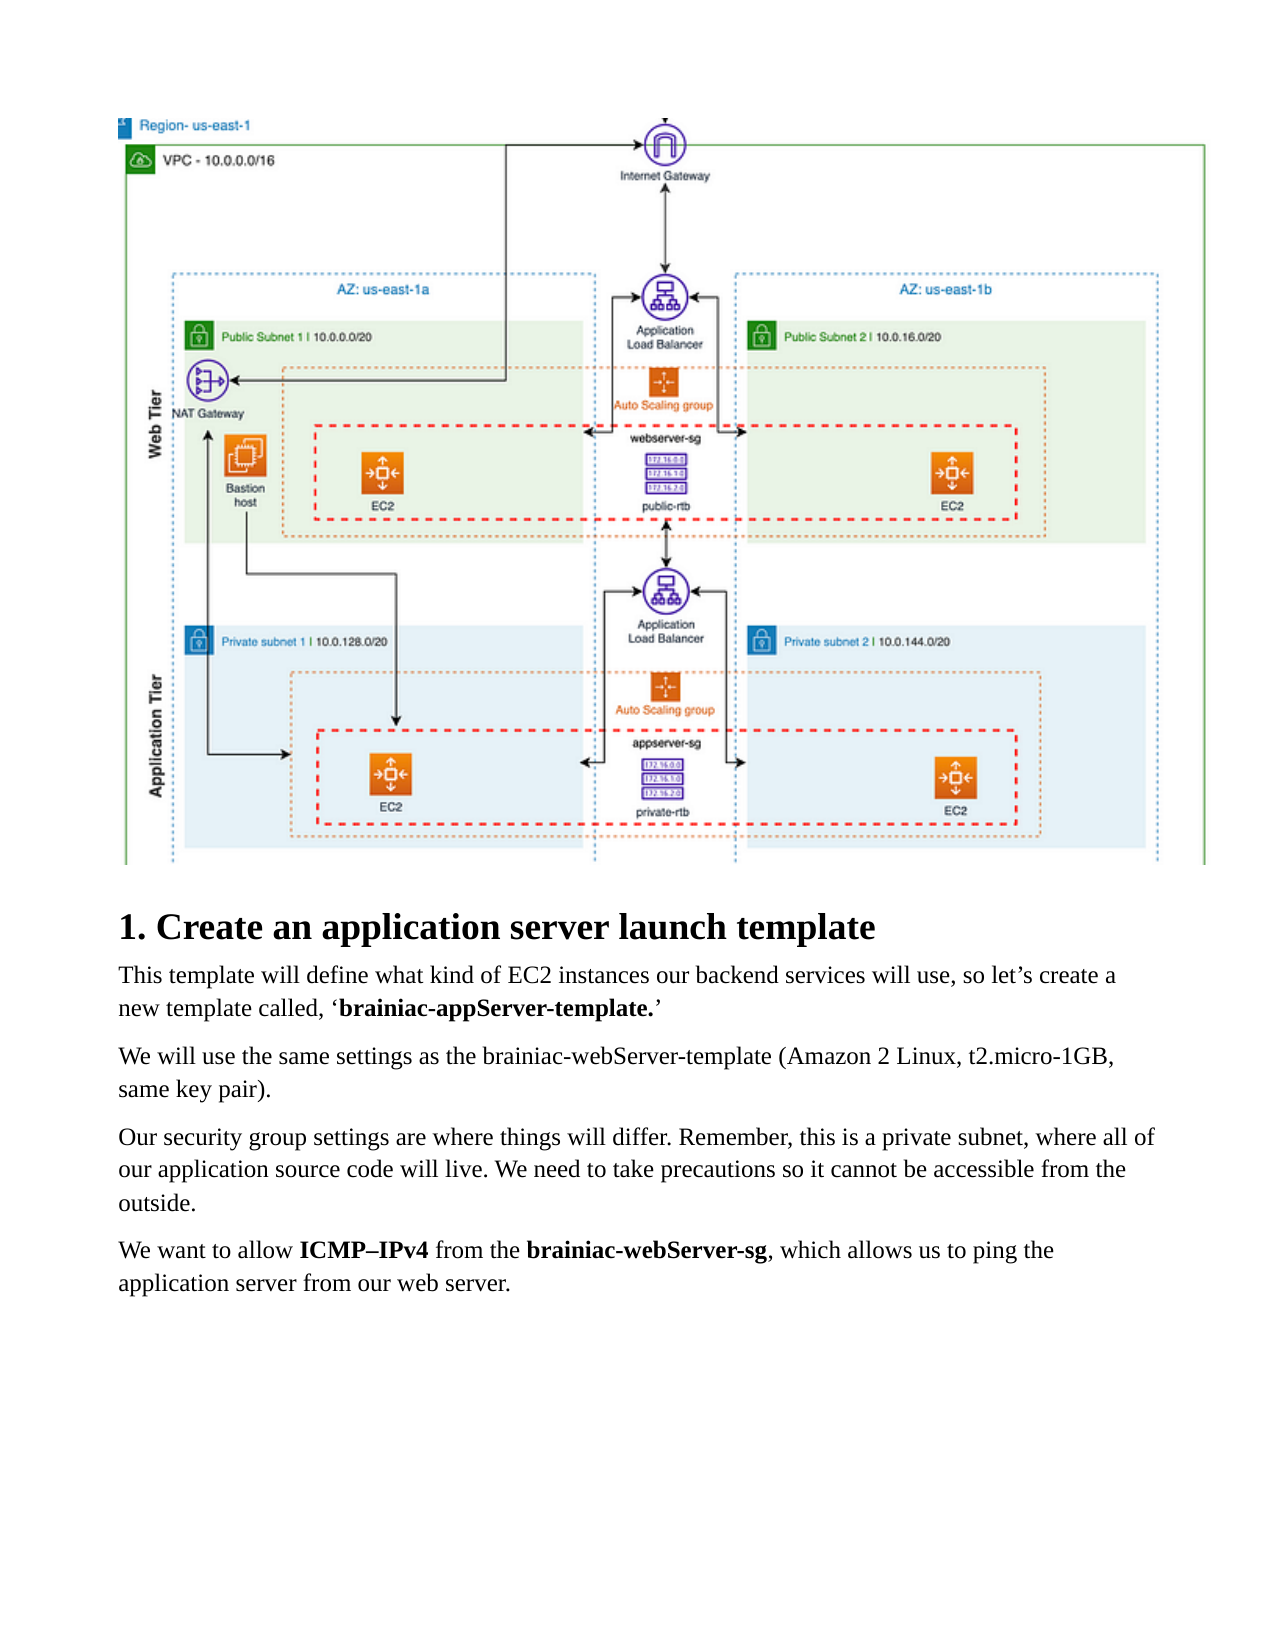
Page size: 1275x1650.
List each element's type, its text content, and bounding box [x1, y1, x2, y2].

text We want to allow ICMP–IPv4 from the brainiac-webServer-sg, which allows us to ping the application server from our web server. [118, 1235, 1157, 1297]
text Our security group settings are where things will differ. Remember, this is a private subnet, where all of our application source code will live. We need to take precautions so it cannot be accessible from the outside. [118, 1122, 1157, 1216]
picture [118, 118, 1212, 865]
text This template will define what kind of EC2 instances our backend services will use, so let’s create a new template called, ‘brainiac-appServer-template.’ [118, 960, 1157, 1022]
text We will use the same settings as the brainiac-webServer-template (Amazon 2 Linux, t2.micro-1GB, same key pair). [118, 1041, 1157, 1103]
subtitle 1. Create an application server launch template [118, 905, 1157, 948]
